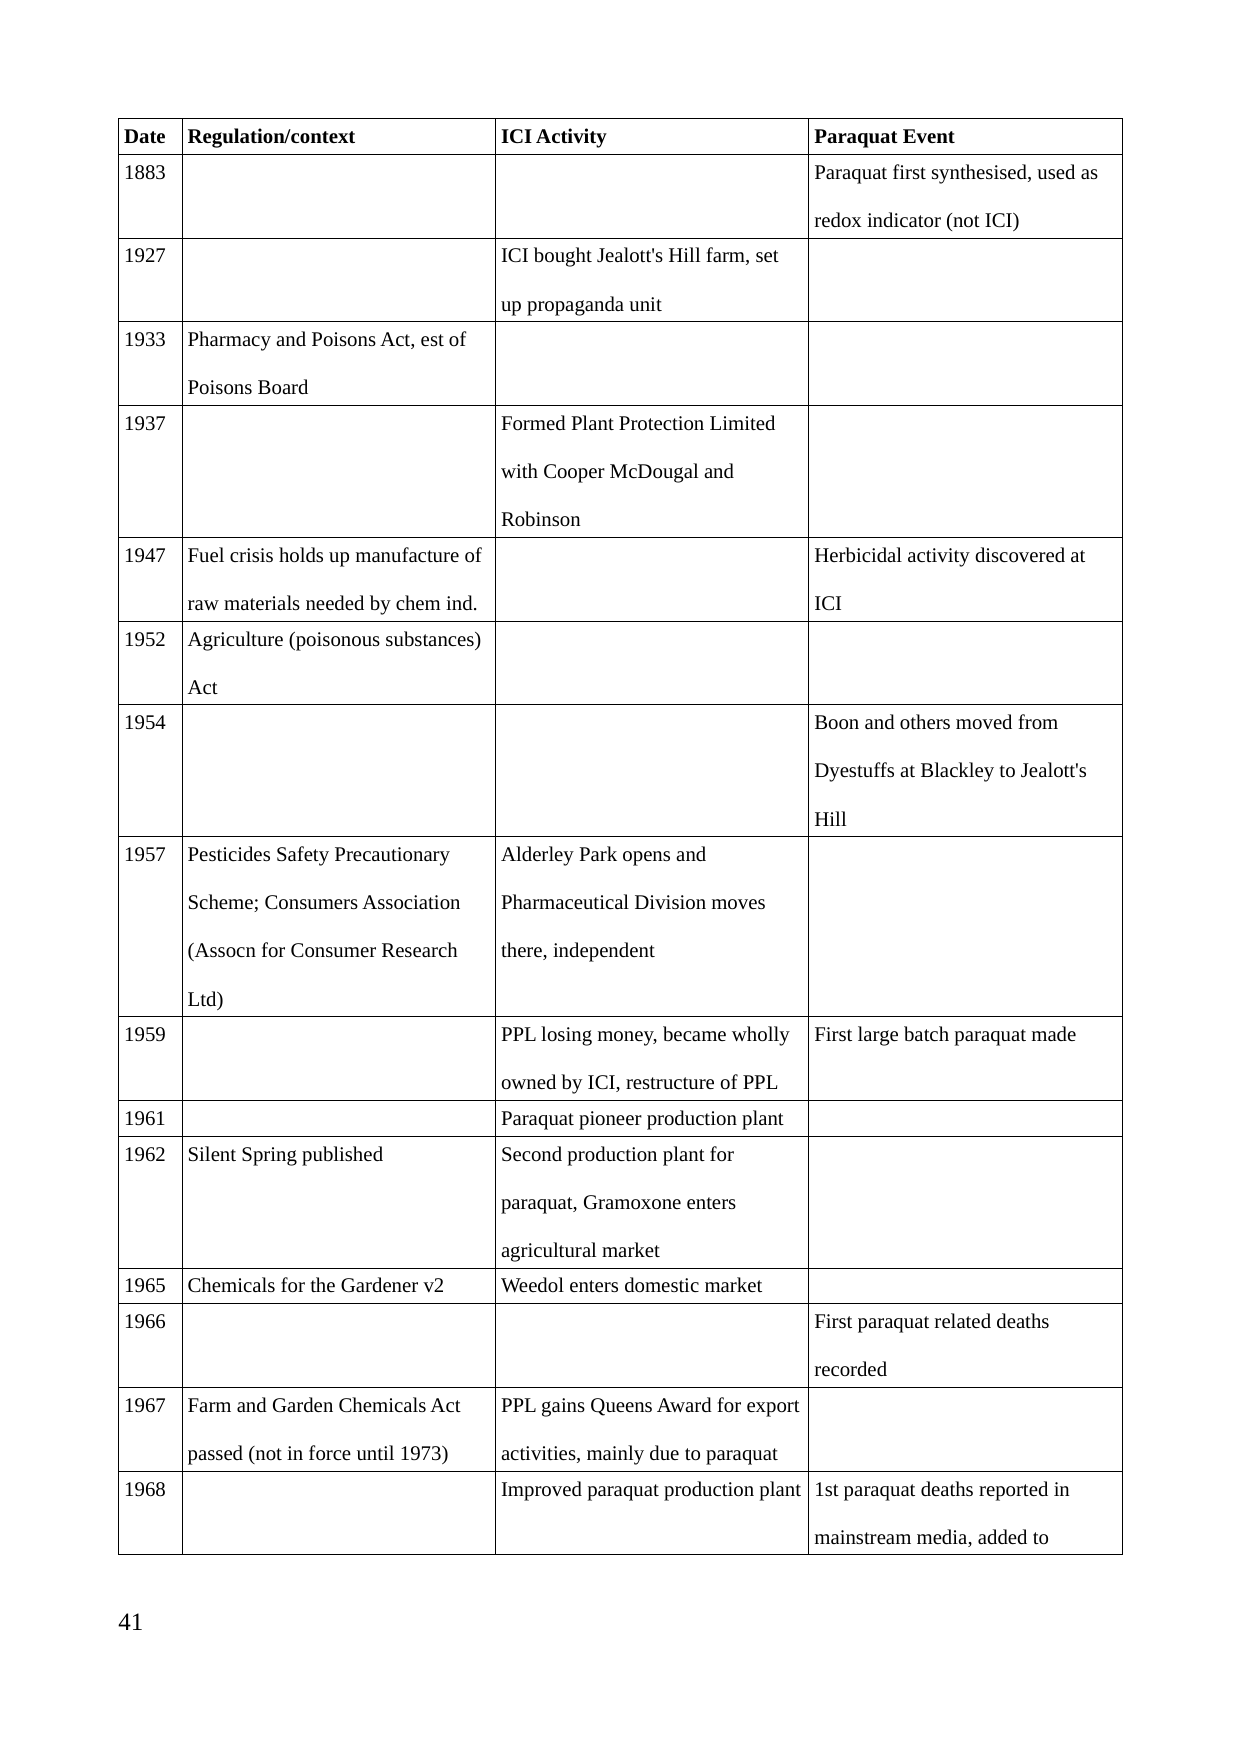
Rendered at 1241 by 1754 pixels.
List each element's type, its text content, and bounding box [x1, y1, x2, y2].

table_cell [496, 538, 808, 621]
table_cell 1933 [119, 322, 182, 405]
table_header Paraquat Event [809, 119, 1122, 154]
table_cell [496, 1304, 808, 1387]
table_cell [809, 1137, 1122, 1267]
table_cell [496, 322, 808, 405]
table_cell Agriculture (poisonous substances) Act [183, 622, 495, 704]
table_cell [809, 239, 1122, 321]
table_cell First paraquat related deaths recorded [809, 1304, 1122, 1387]
table_cell Fuel crisis holds up manufacture of raw materials needed by chem ind. [183, 538, 495, 621]
table_cell [183, 239, 495, 321]
table_cell 1954 [119, 705, 182, 836]
table_cell First large batch paraquat made [809, 1017, 1122, 1100]
table_cell Paraquat first synthesised, used as redox indicator (not ICI) [809, 155, 1122, 237]
table_cell 1968 [119, 1472, 182, 1554]
table_cell [183, 155, 495, 237]
table_cell 1st paraquat deaths reported in mainstream media, added to [809, 1472, 1122, 1554]
table_cell [496, 705, 808, 836]
table_cell Second production plant for paraquat, Gramoxone enters agricultural market [496, 1137, 808, 1267]
table_cell [183, 705, 495, 836]
table_cell [809, 837, 1122, 1016]
table_cell [809, 1388, 1122, 1471]
table_cell [183, 1101, 495, 1136]
table_cell [809, 1269, 1122, 1303]
table_cell 1962 [119, 1137, 182, 1267]
table_cell ICI bought Jealott's Hill farm, set up propaganda unit [496, 239, 808, 321]
table_cell Boon and others moved from Dyestuffs at Blackley to Jealott's Hill [809, 705, 1122, 836]
table_header Date [119, 119, 182, 154]
table_cell Pesticides Safety Precautionary Scheme; Consumers Association (Assocn for Consumer Research Ltd) [183, 837, 495, 1016]
table_cell PPL gains Queens Award for export activities, mainly due to paraquat [496, 1388, 808, 1471]
table_cell Silent Spring published [183, 1137, 495, 1267]
table_cell 1952 [119, 622, 182, 704]
table_cell Paraquat pioneer production plant [496, 1101, 808, 1136]
table_cell Alderley Park opens and Pharmaceutical Division moves there, independent [496, 837, 808, 1016]
table_cell Improved paraquat production plant [496, 1472, 808, 1554]
table_cell 1961 [119, 1101, 182, 1136]
table_cell [809, 622, 1122, 704]
table_cell [183, 1017, 495, 1100]
table_cell [809, 322, 1122, 405]
table_cell 1927 [119, 239, 182, 321]
table_cell [183, 406, 495, 537]
table_cell [183, 1304, 495, 1387]
table_cell Pharmacy and Poisons Act, est of Poisons Board [183, 322, 495, 405]
table_cell 1937 [119, 406, 182, 537]
table_cell 1967 [119, 1388, 182, 1471]
table_cell [809, 406, 1122, 537]
table_cell Formed Plant Protection Limited with Cooper McDougal and Robinson [496, 406, 808, 537]
table_cell 1947 [119, 538, 182, 621]
table_header ICI Activity [496, 119, 808, 154]
table_cell Farm and Garden Chemicals Act passed (not in force until 1973) [183, 1388, 495, 1471]
table_cell Herbicidal activity discovered at ICI [809, 538, 1122, 621]
table_cell 1966 [119, 1304, 182, 1387]
table_cell 1957 [119, 837, 182, 1016]
table_cell Chemicals for the Gardener v2 [183, 1269, 495, 1303]
table_header Regulation/context [183, 119, 495, 154]
table_cell 1959 [119, 1017, 182, 1100]
table_cell PPL losing money, became wholly owned by ICI, restructure of PPL [496, 1017, 808, 1100]
table_cell [496, 622, 808, 704]
table_cell 1965 [119, 1269, 182, 1303]
table_cell 1883 [119, 155, 182, 237]
table_cell [496, 155, 808, 237]
table_cell Weedol enters domestic market [496, 1269, 808, 1303]
table_cell [809, 1101, 1122, 1136]
table_cell [183, 1472, 495, 1554]
